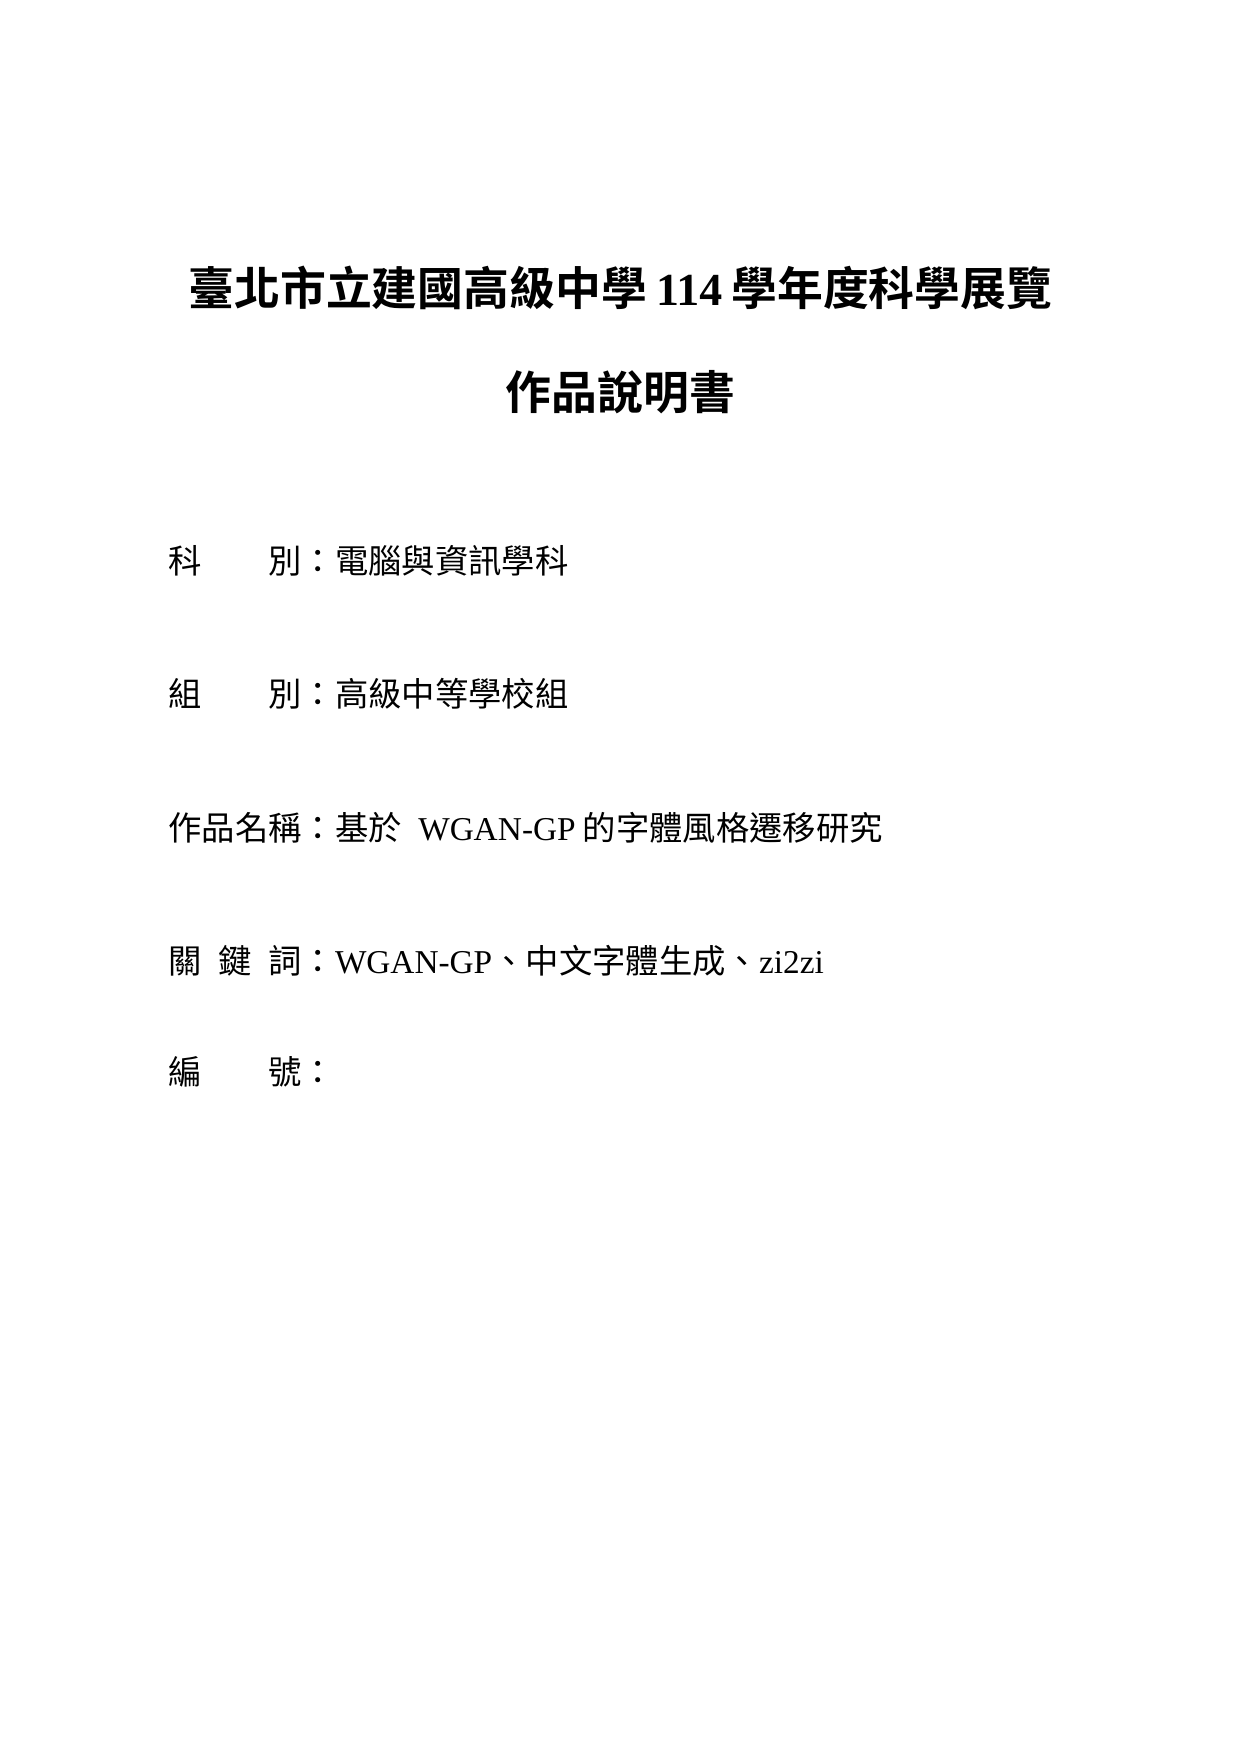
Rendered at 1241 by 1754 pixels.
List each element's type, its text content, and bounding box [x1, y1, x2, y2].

text 組 別：高級中等學校組 [168, 668, 1122, 716]
text 臺北市立建國高級中學114學年度科學展覽 [118, 222, 1122, 326]
text 作品說明書 [118, 326, 1122, 431]
text 科 別：電腦與資訊學科 [168, 535, 1122, 583]
text 作品名稱：基於 WGAN-GP 的字體風格遷移研究 [168, 801, 1122, 850]
text 關 鍵 詞：WGAN-GP、中文字體生成、zi2zi [168, 935, 1122, 983]
text 編 號： [168, 1045, 1122, 1094]
